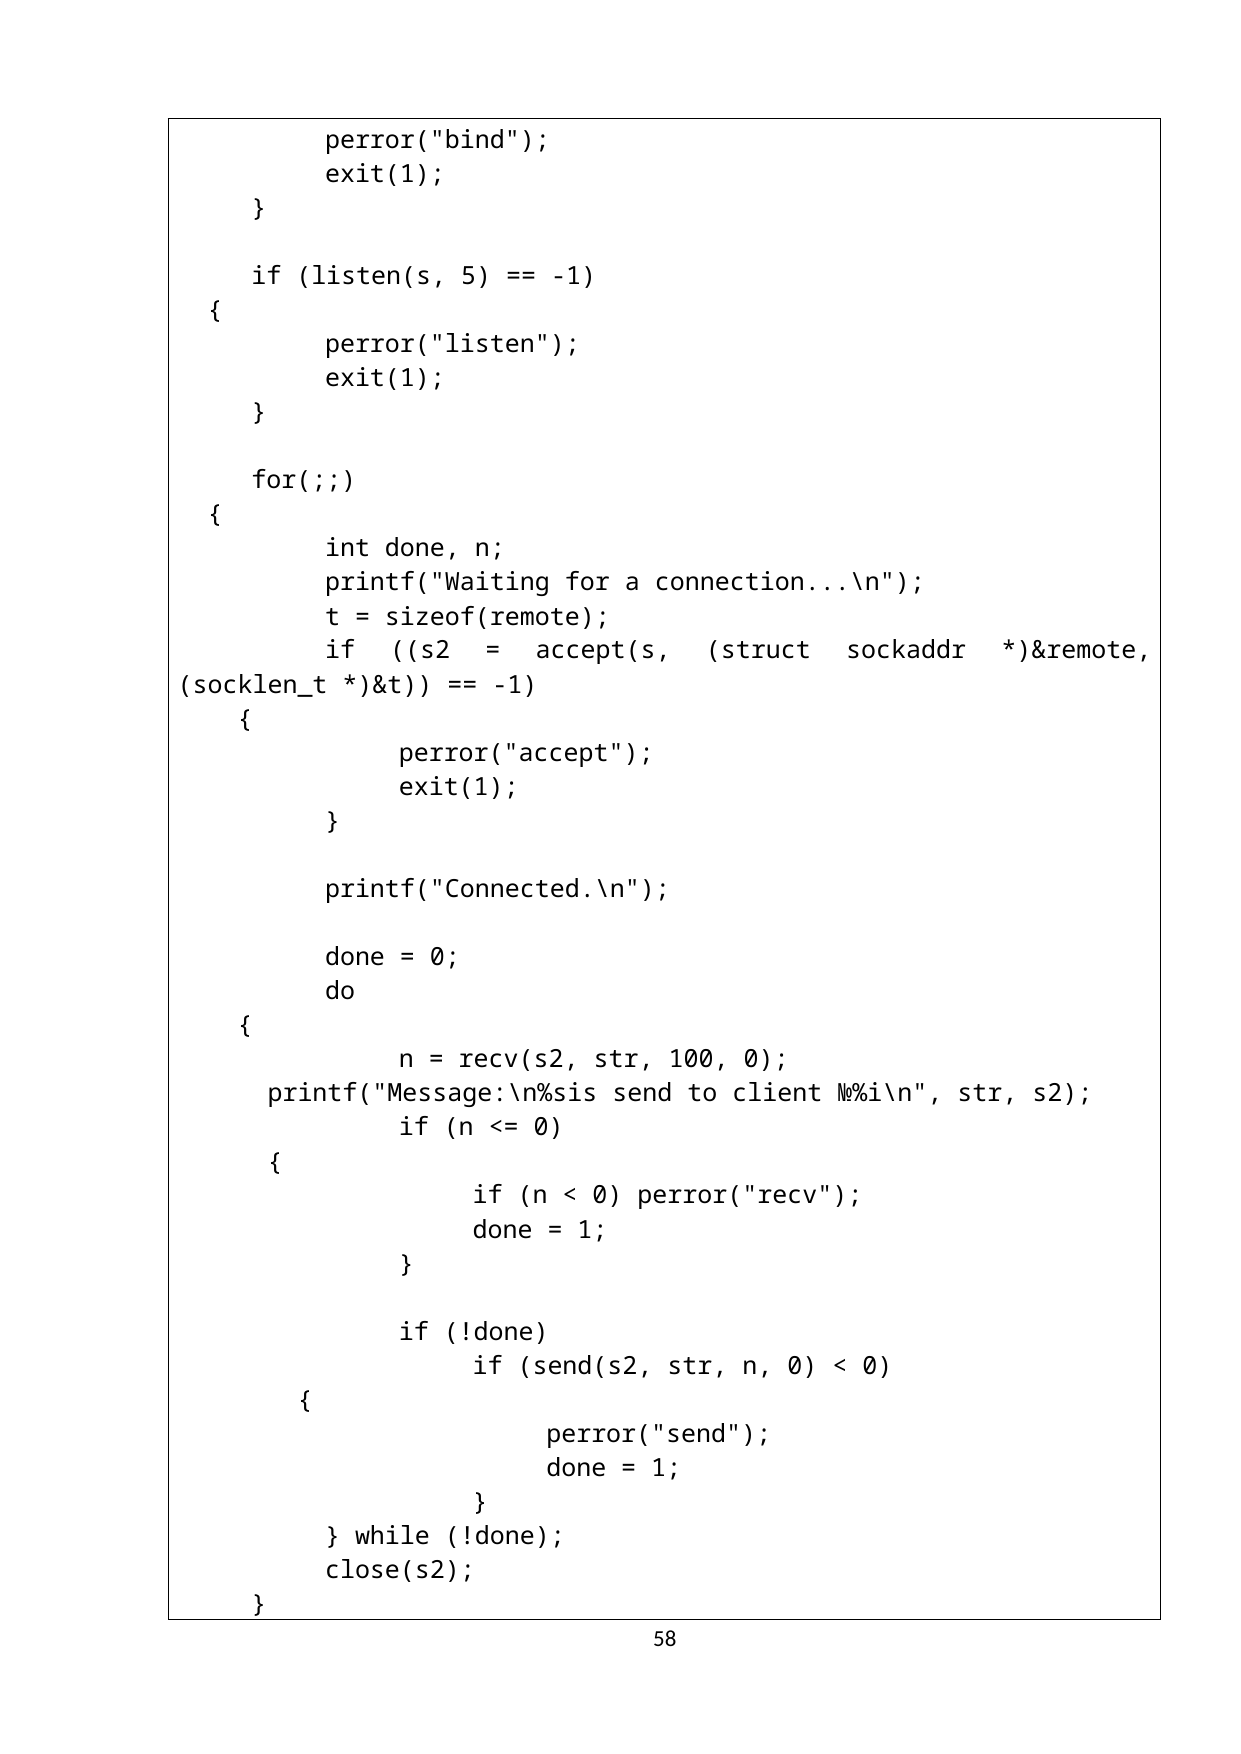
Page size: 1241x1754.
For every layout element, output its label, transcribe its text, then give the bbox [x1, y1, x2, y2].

text int done, n; [177, 530, 1152, 564]
text if (listen(s, 5) == -1) [177, 257, 1152, 292]
text perror("bind"); [169, 119, 1160, 155]
text if (n <= 0) [177, 1109, 1152, 1143]
text do [177, 973, 1152, 1007]
text perror("send"); [177, 1416, 1152, 1450]
text { [177, 1007, 1152, 1041]
text printf("Message:\n%sis send to client №%i\n", str, s2); [177, 1075, 1152, 1109]
text exit(1); [177, 768, 1152, 802]
text { [177, 700, 1152, 734]
text perror("listen"); [177, 326, 1152, 360]
text if (send(s2, str, n, 0) < 0) [177, 1347, 1152, 1382]
text close(s2); [177, 1552, 1152, 1586]
text { [177, 1143, 1152, 1177]
text } [177, 802, 1152, 837]
text } [177, 1245, 1152, 1279]
text done = 1; [177, 1211, 1152, 1245]
text } [177, 1484, 1152, 1518]
text if (n < 0) perror("recv"); [177, 1177, 1152, 1211]
text } [177, 189, 1152, 223]
text if (!done) [177, 1313, 1152, 1347]
text { [177, 1382, 1152, 1416]
text if ((s2 = accept(s, (struct sockaddr *)&remote, (socklen_t *)&t)) == -1) [177, 632, 1152, 700]
text { [177, 292, 1152, 326]
text } [177, 394, 1152, 428]
text done = 1; [177, 1450, 1152, 1484]
text for(;;) [177, 462, 1152, 496]
text perror("accept"); [177, 734, 1152, 768]
text } [177, 1586, 1152, 1619]
text exit(1); [177, 155, 1152, 189]
text printf("Waiting for a connection...\n"); [177, 564, 1152, 598]
text t = sizeof(remote); [177, 598, 1152, 632]
text done = 0; [177, 939, 1152, 973]
text { [177, 496, 1152, 530]
text } while (!done); [177, 1518, 1152, 1552]
text exit(1); [177, 360, 1152, 394]
text printf("Connected.\n"); [177, 871, 1152, 905]
text n = recv(s2, str, 100, 0); [177, 1041, 1152, 1075]
